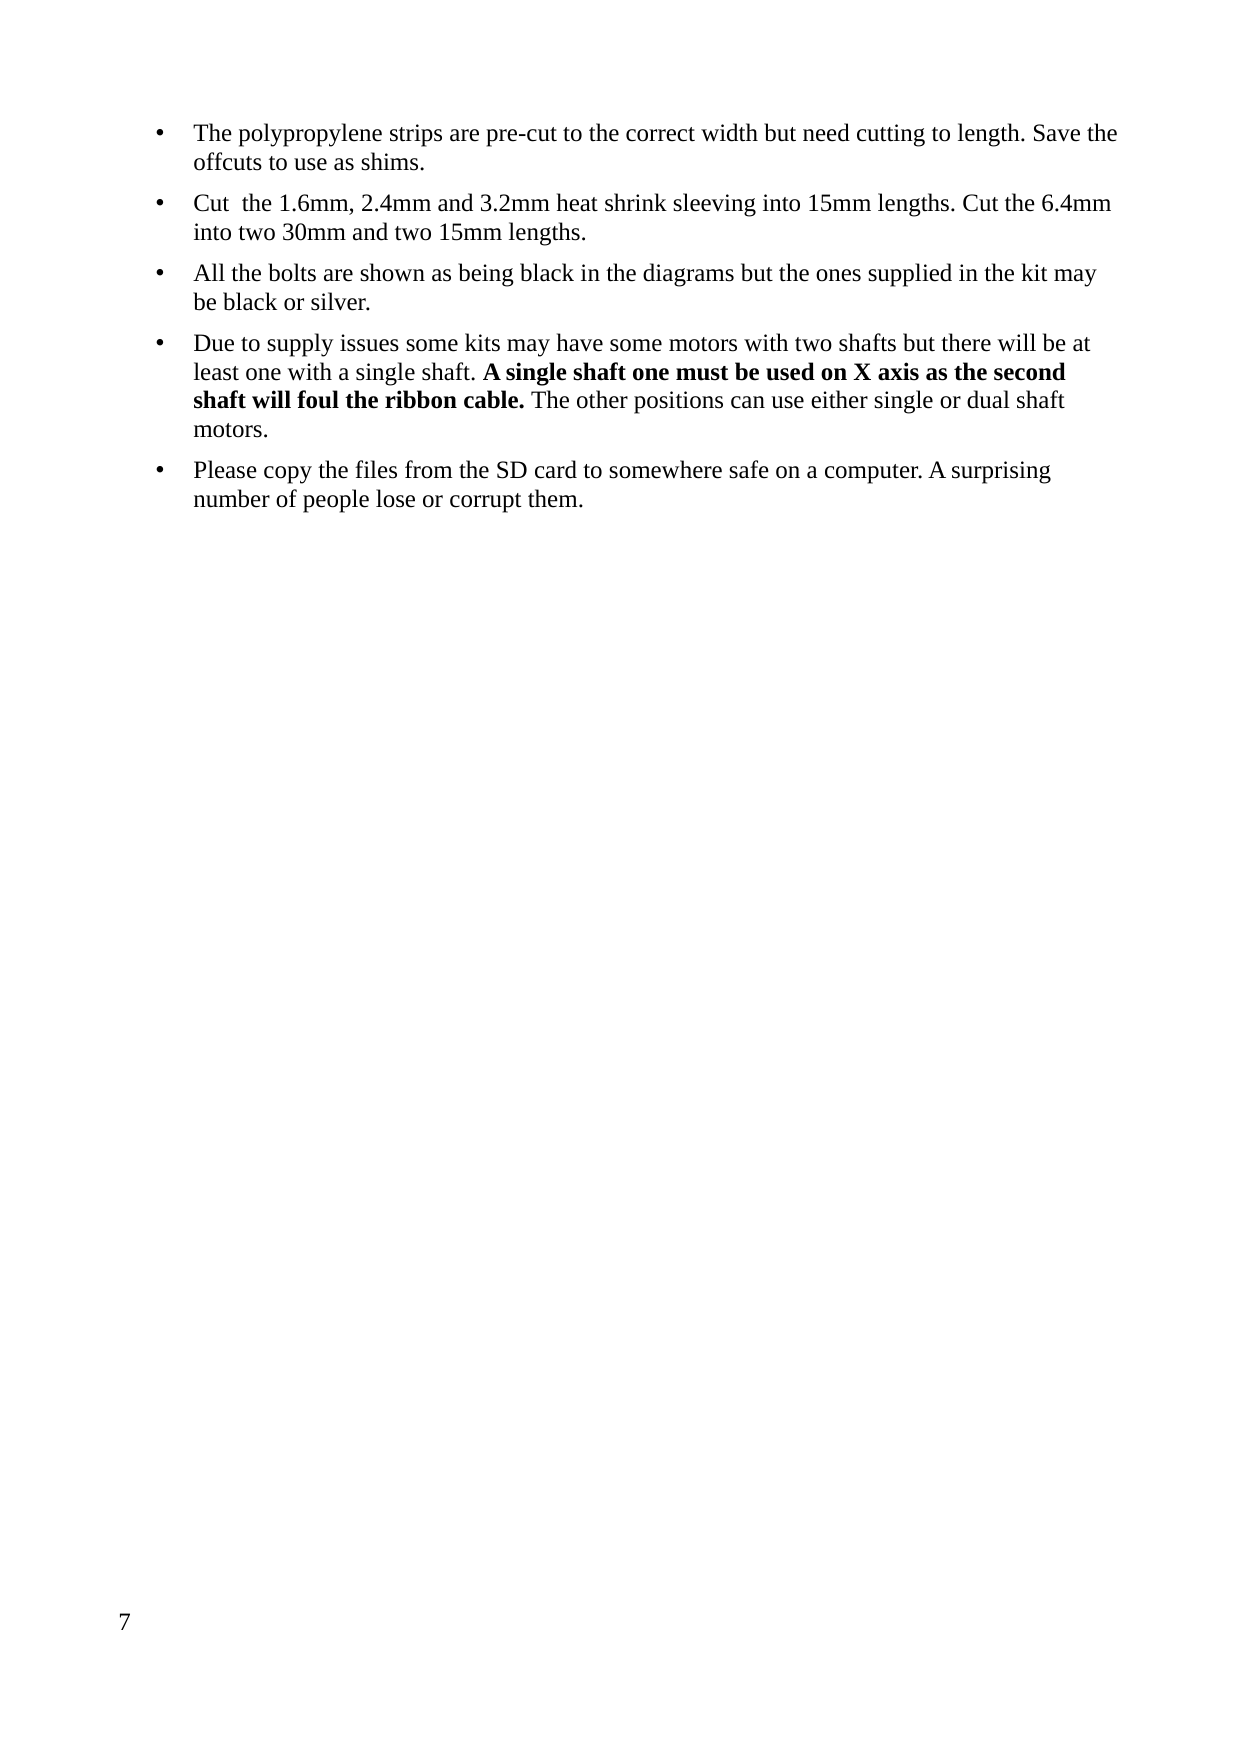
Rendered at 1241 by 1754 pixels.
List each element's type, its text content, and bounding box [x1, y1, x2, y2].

list Please copy the files from the SD card to somewhere safe on a computer. A surprising number of people lose or corrupt them. [156, 456, 1122, 513]
list All the bolts are shown as being black in the diagrams but the ones supplied in the kit may be black or silver. [156, 258, 1122, 316]
list Cut the 1.6mm, 2.4mm and 3.2mm heat shrink sleeving into 15mm lengths. Cut the 6.4mm into two 30mm and two 15mm lengths. [156, 188, 1122, 246]
list The polypropylene strips are pre-cut to the correct width but need cutting to length. Save the offcuts to use as shims. [156, 118, 1122, 176]
list Due to supply issues some kits may have some motors with two shafts but there will be at least one with a single shaft. A single shaft one must be used on X axis as the second shaft will foul the ribbon cable. The other positions can use either single or dual shaft motors. [156, 328, 1122, 443]
